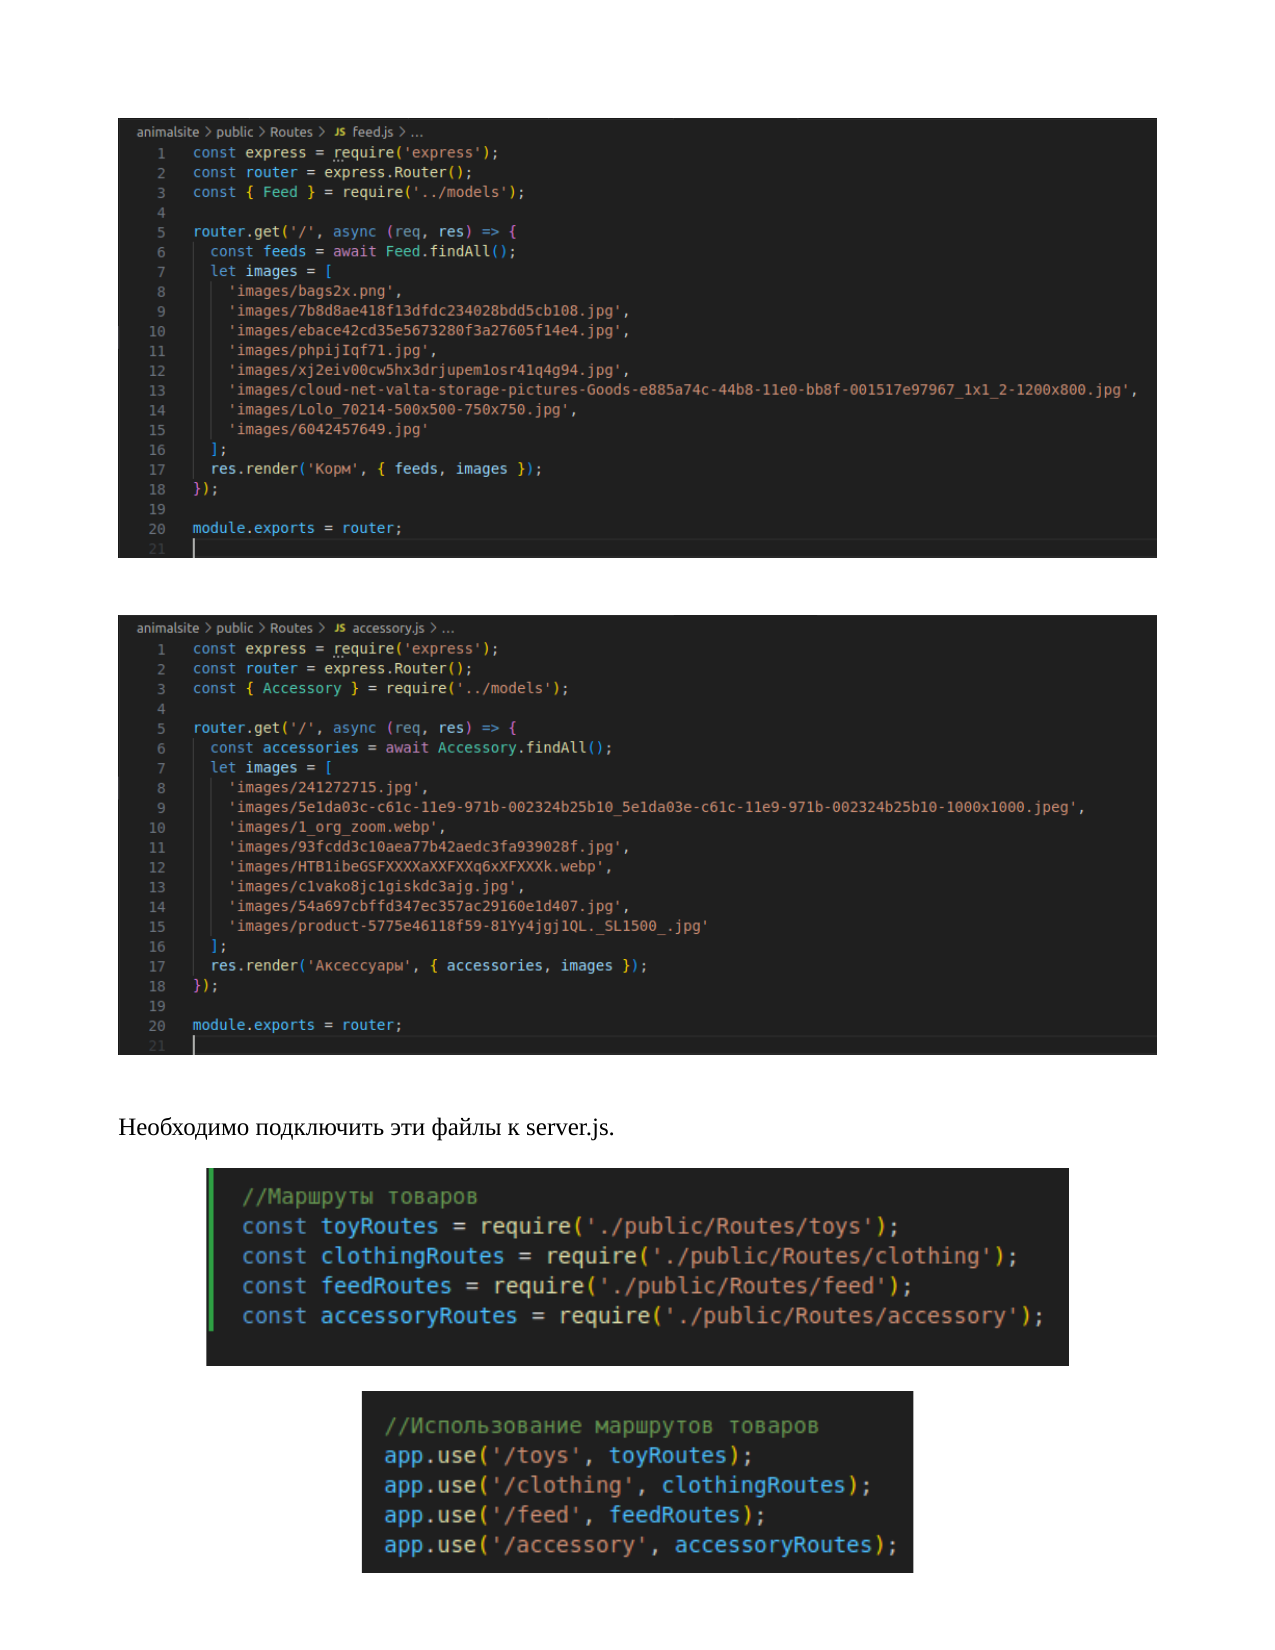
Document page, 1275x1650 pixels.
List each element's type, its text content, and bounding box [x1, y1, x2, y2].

picture [118, 615, 1157, 1055]
picture [206, 1168, 1069, 1366]
picture [118, 118, 1157, 558]
text Необходимо подключить эти файлы к server.js. [118, 1112, 1157, 1141]
picture [361, 1391, 914, 1573]
